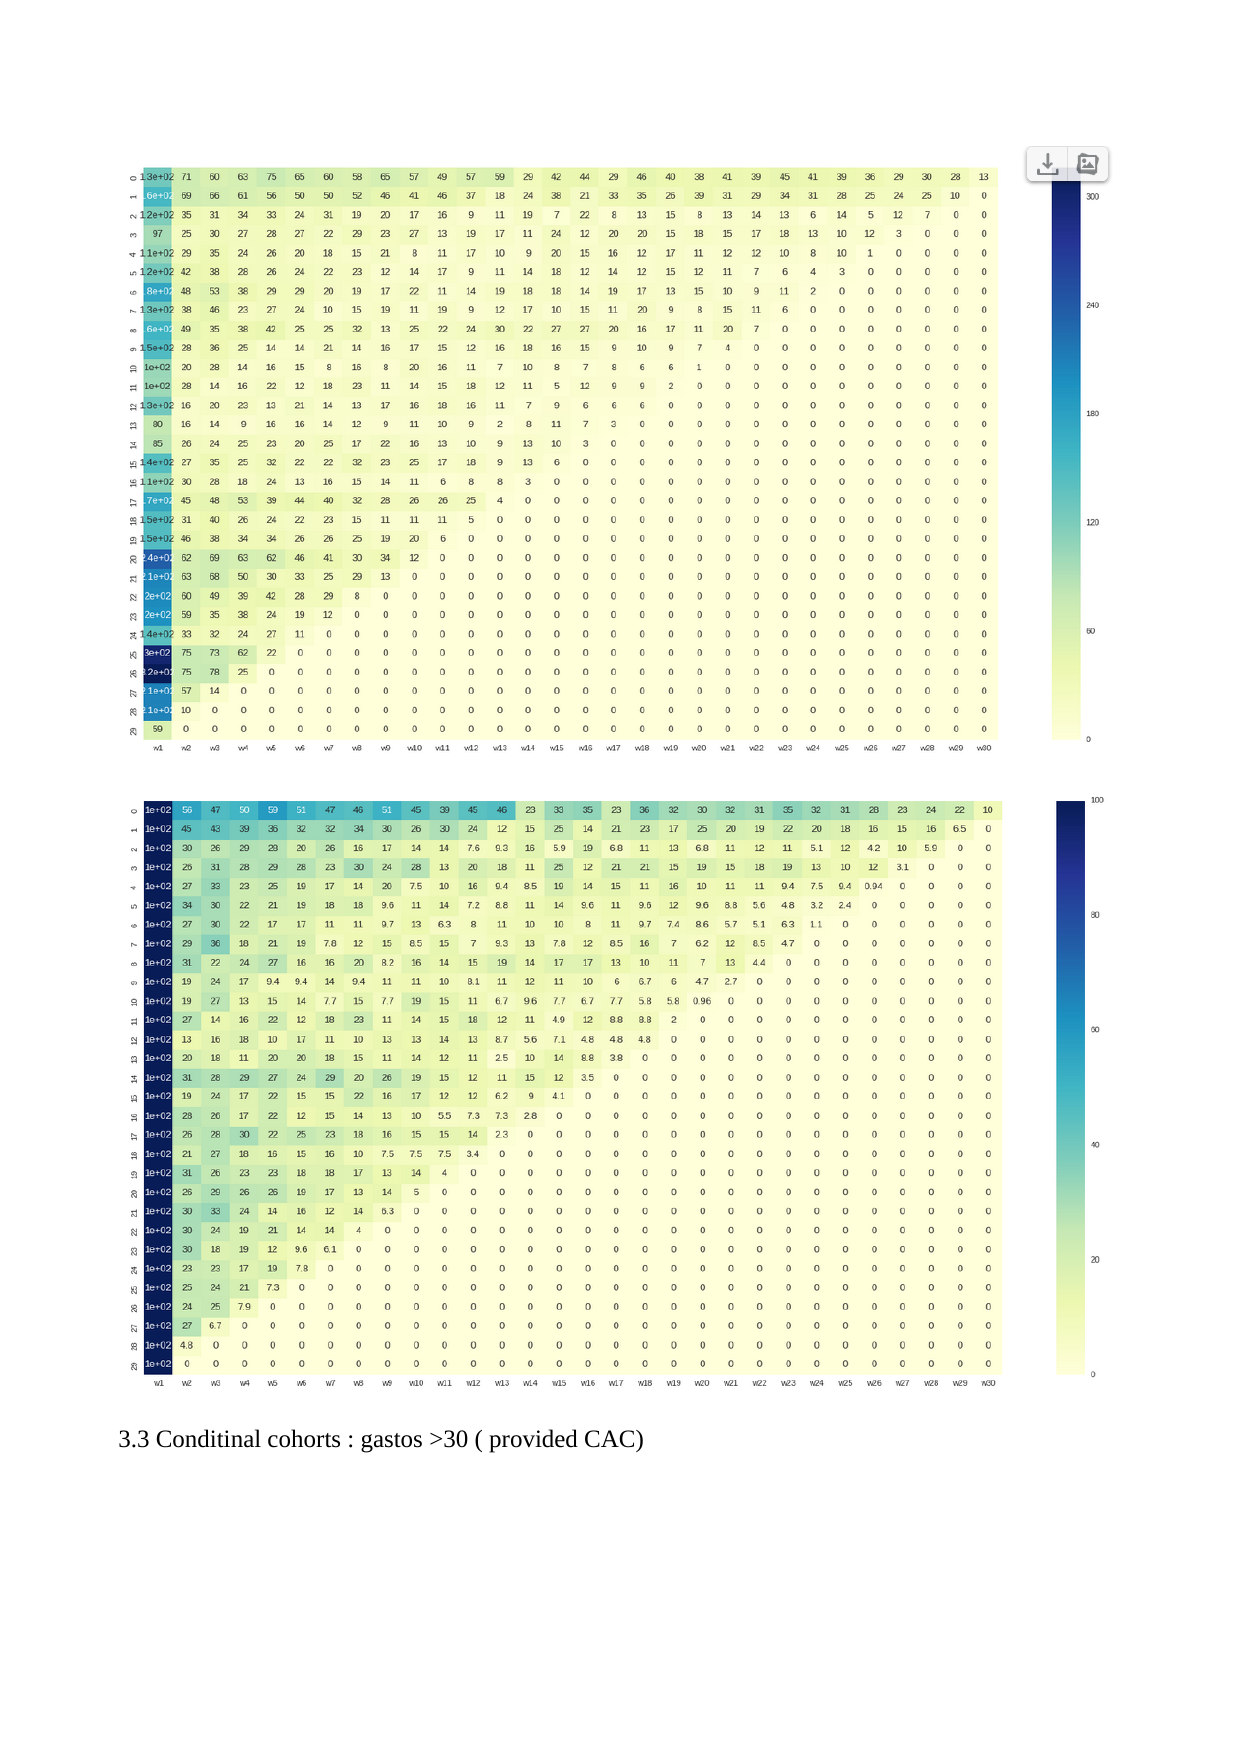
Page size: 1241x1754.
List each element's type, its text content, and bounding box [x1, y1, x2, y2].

picture [118, 146, 1123, 758]
text 3.3 Conditinal cohorts : gastos >30 ( provided CAC) [118, 1424, 1122, 1453]
picture [118, 786, 1123, 1396]
